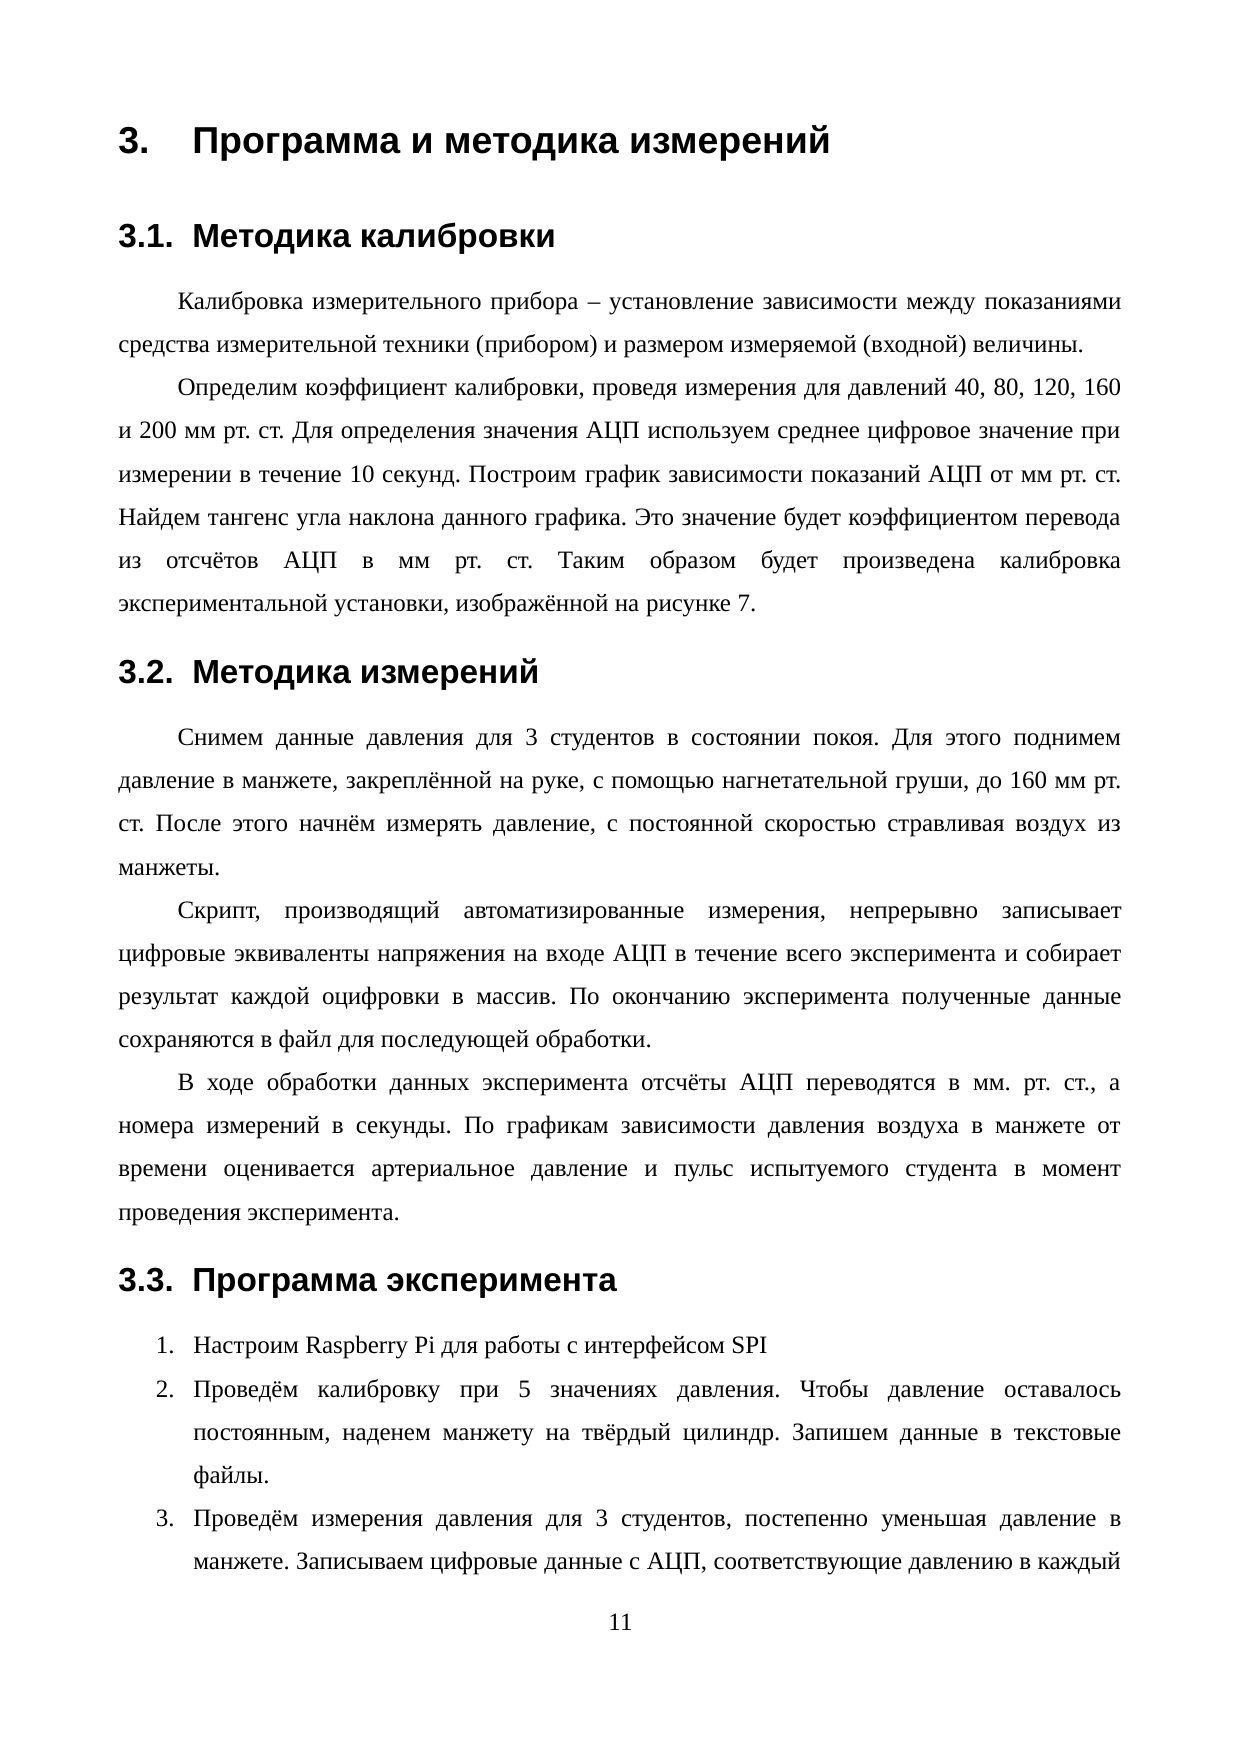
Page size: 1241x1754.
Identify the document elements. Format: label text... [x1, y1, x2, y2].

list Настроим Raspberry Pi для работы с интерфейсом SPI [156, 1331, 1122, 1359]
text Калибровка измерительного прибора – установление зависимости между показаниями средства измерительной техники (прибором) и размером измеряемой (входной) величины. [118, 286, 1122, 358]
subtitle Программа и методика измерений [118, 118, 1122, 161]
subtitle Программа эксперимента [118, 1261, 1122, 1299]
text Скрипт, производящий автоматизированные измерения, непрерывно записывает цифровые эквиваленты напряжения на входе АЦП в течение всего эксперимента и собирает результат каждой оцифровки в массив. По окончанию эксперимента полученные данные сохраняются в файл для последующей обработки. [118, 895, 1122, 1053]
text Определим коэффициент калибровки, проведя измерения для давлений 40, 80, 120, 160 и 200 мм рт. ст. Для определения значения АЦП используем среднее цифровое значение при измерении в течение 10 секунд. Построим график зависимости показаний АЦП от мм рт. ст. Найдем тангенс угла наклона данного графика. Это значение будет коэффициентом перевода из отсчётов АЦП в мм рт. ст. Таким образом будет произведена калибровка экспериментальной установки, изображённой на рисунке 7. [118, 372, 1122, 617]
subtitle Методика калибровки [118, 216, 1122, 254]
list Проведём измерения давления для 3 студентов, постепенно уменьшая давление в манжете. Записываем цифровые данные с АЦП, соответствующие давлению в каждый [156, 1503, 1122, 1575]
subtitle Методика измерений [118, 652, 1122, 691]
text Снимем данные давления для 3 студентов в состоянии покоя. Для этого поднимем давление в манжете, закреплённой на руке, с помощью нагнетательной груши, до 160 мм рт. ст. После этого начнём измерять давление, с постоянной скоростью стравливая воздух из манжеты. [118, 722, 1122, 880]
text В ходе обработки данных эксперимента отсчёты АЦП переводятся в мм. рт. ст., а номера измерений в секунды. По графикам зависимости давления воздуха в манжете от времени оценивается артериальное давление и пульс испытуемого студента в момент проведения эксперимента. [118, 1067, 1122, 1225]
list Проведём калибровку при 5 значениях давления. Чтобы давление оставалось постоянным, наденем манжету на твёрдый цилиндр. Запишем данные в текстовые файлы. [156, 1374, 1122, 1489]
